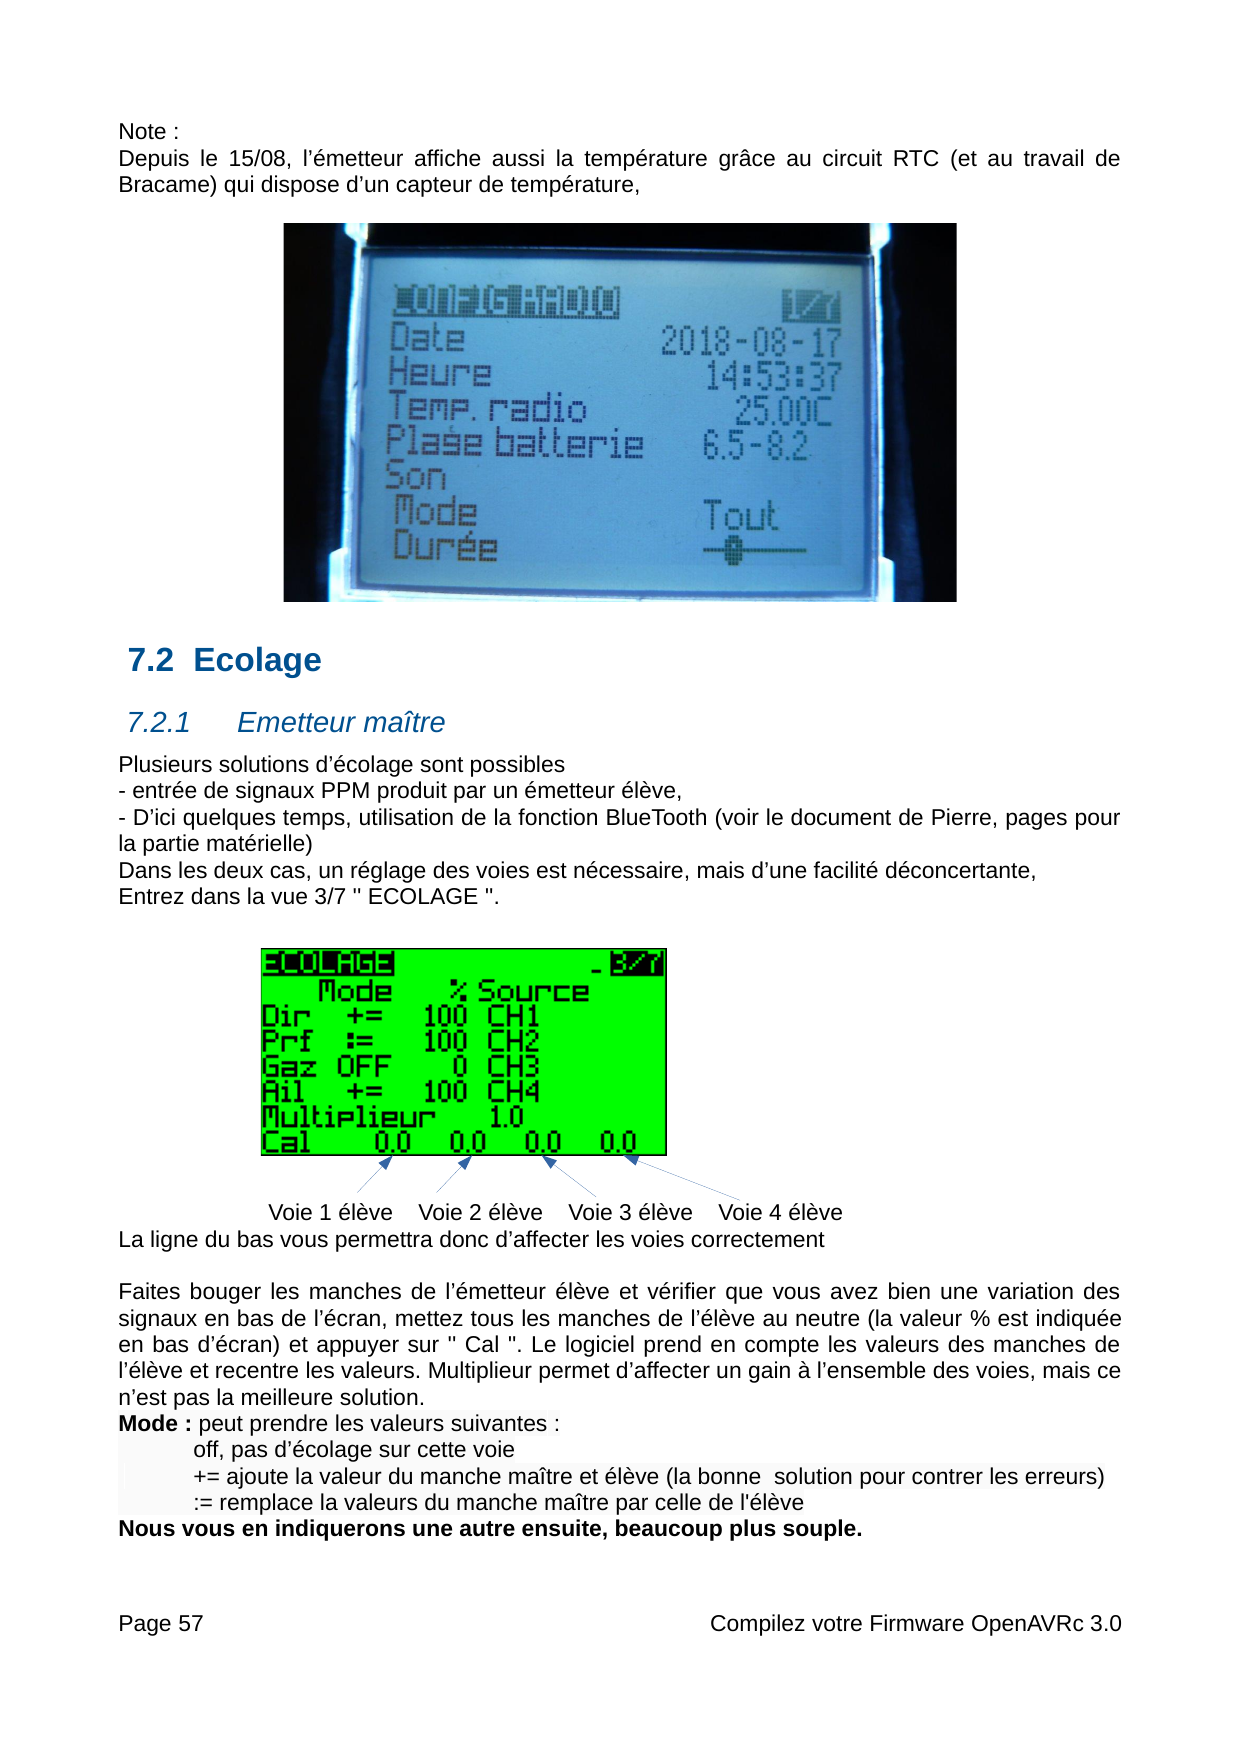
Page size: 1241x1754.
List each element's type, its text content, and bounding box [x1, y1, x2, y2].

text Note : [118, 118, 1122, 144]
text Mode : peut prendre les valeurs suivantes : [118, 1410, 1122, 1436]
picture [283, 223, 957, 602]
text Voie 1 élève Voie 2 élève Voie 3 élève Voie 4 élève [118, 1199, 1122, 1226]
text Faites bouger les manches de l’émetteur élève et vérifier que vous avez bien une variation des signaux en bas de l’écran, mettez tous les manches de l’élève au neutre (la valeur % est indiquée en bas d’écran) et appuyer sur '' Cal ''. Le logiciel prend en compte les valeurs des manches de l’élève et recentre les valeurs. Multiplieur permet d’affecter un gain à l’ensemble des voies, mais ce n’est pas la meilleure solution. [118, 1278, 1122, 1410]
text off, pas d’écolage sur cette voie [118, 1436, 1122, 1463]
text Nous vous en indiquerons une autre ensuite, beaucoup plus souple. [118, 1515, 1122, 1542]
text Plusieurs solutions d’écolage sont possibles [118, 751, 1122, 777]
subtitle Ecolage [118, 639, 1122, 678]
text Entrez dans la vue 3/7 '' ECOLAGE ''. [118, 883, 1122, 909]
text - D’ici quelques temps, utilisation de la fonction BlueTooth (voir le document de Pierre, pages pour la partie matérielle) [118, 804, 1122, 857]
subtitle Emetteur maître [118, 705, 1122, 739]
text += ajoute la valeur du manche maître et élève (la bonne solution pour contrer les erreurs) [118, 1463, 1122, 1489]
text Dans les deux cas, un réglage des voies est nécessaire, mais d’une facilité déconcertante, [118, 857, 1122, 883]
text := remplace la valeurs du manche maître par celle de l'élève [118, 1489, 1122, 1515]
text Depuis le 15/08, l’émetteur affiche aussi la température grâce au circuit RTC (et au travail de Bracame) qui dispose d’un capteur de température, [118, 144, 1122, 197]
text La ligne du bas vous permettra donc d’affecter les voies correctement [118, 1226, 1122, 1252]
picture [260, 948, 667, 1156]
text - entrée de signaux PPM produit par un émetteur élève, [118, 777, 1122, 804]
